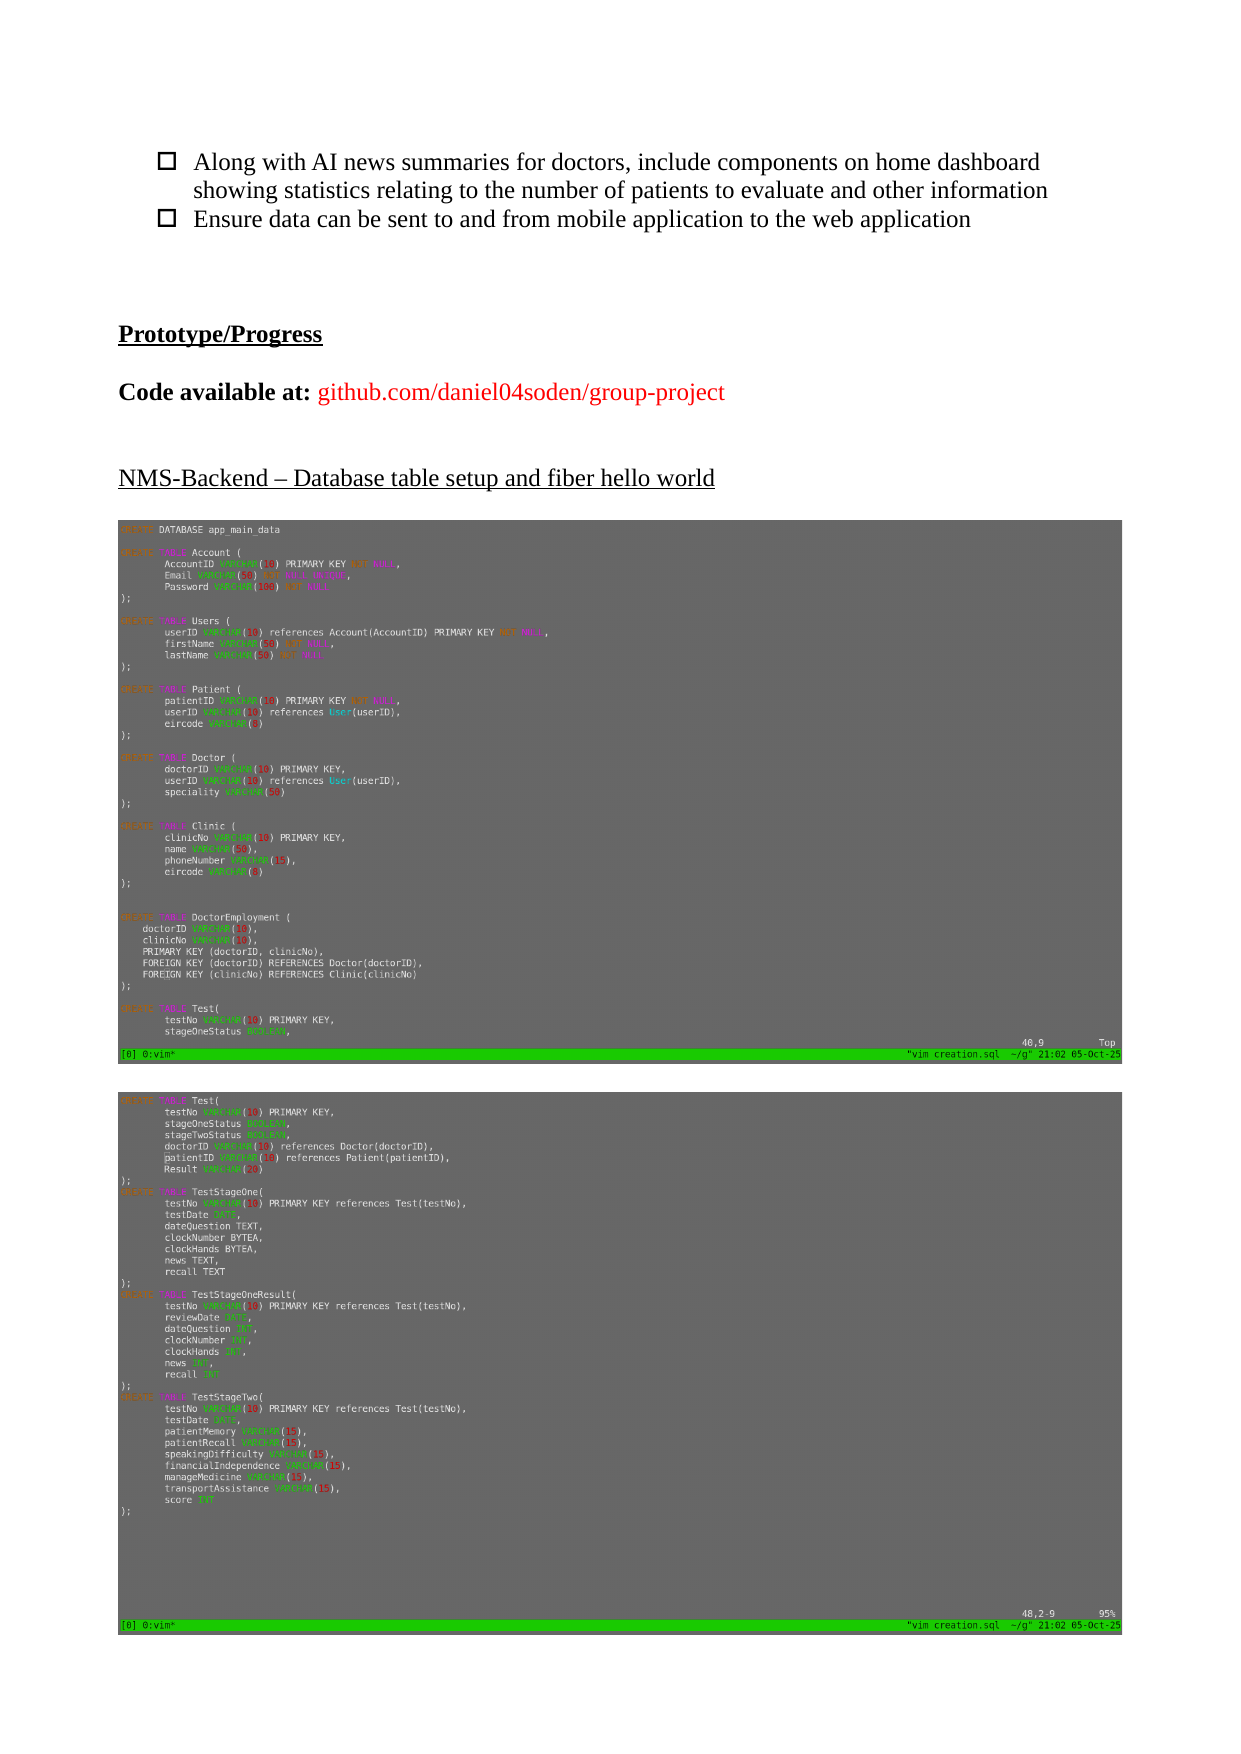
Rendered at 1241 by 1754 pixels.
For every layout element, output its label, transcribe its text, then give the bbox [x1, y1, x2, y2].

text Prototype/Progress [118, 319, 1122, 348]
list Along with AI news summaries for doctors, include components on home dashboard showing statistics relating to the number of patients to evaluate and other information [156, 147, 1122, 204]
text NMS-Backend – Database table setup and fiber hello world [118, 463, 1122, 492]
picture [118, 1092, 1123, 1635]
text Code available at: github.com/daniel04soden/group-project [118, 377, 1122, 406]
list Ensure data can be sent to and from mobile application to the web application [156, 204, 1122, 233]
picture [118, 520, 1123, 1064]
